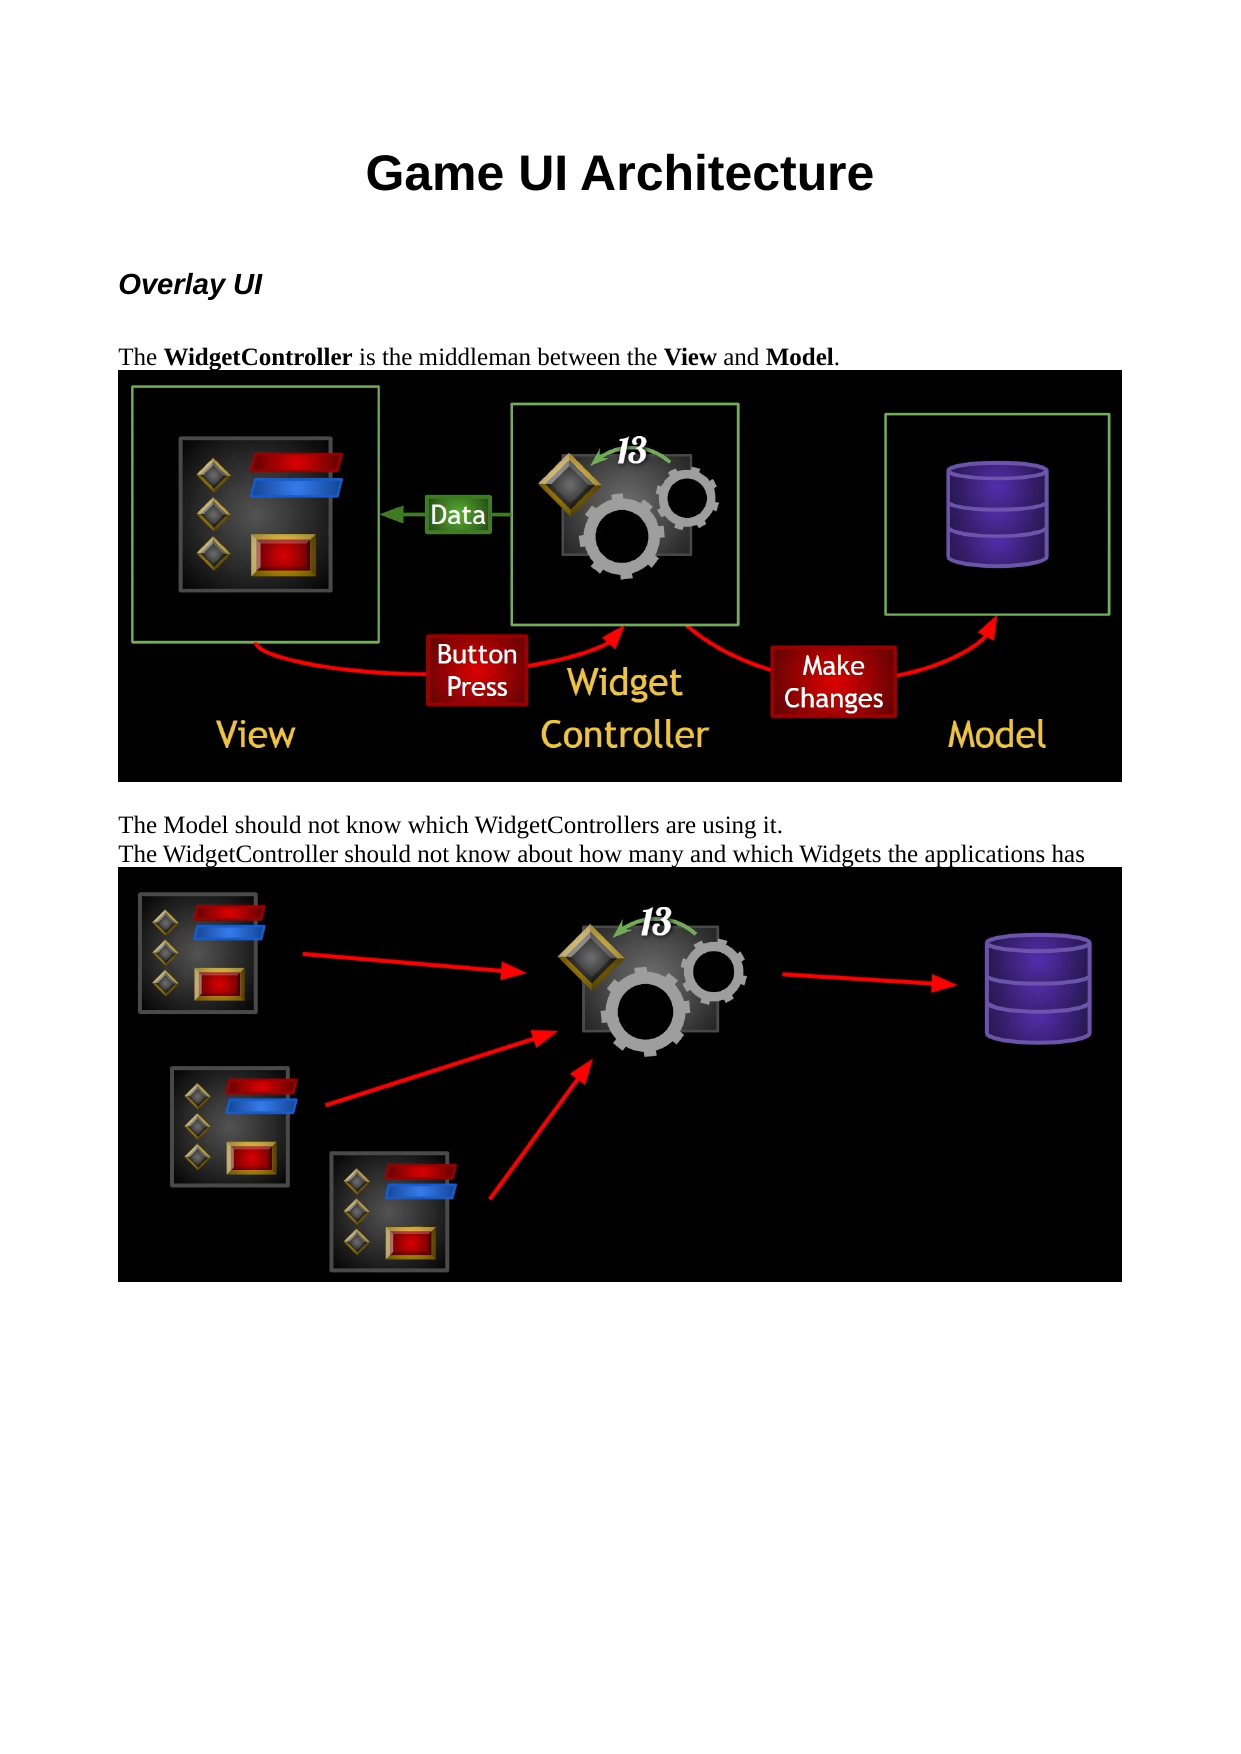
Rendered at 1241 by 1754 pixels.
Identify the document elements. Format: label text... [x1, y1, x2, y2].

subtitle Overlay UI [118, 267, 1122, 300]
text The WidgetController should not know about how many and which Widgets the applications has [118, 839, 1122, 867]
picture [118, 867, 1122, 1282]
text The Model should not know which WidgetControllers are using it. [118, 810, 1122, 839]
subtitle Game UI Architecture [118, 143, 1122, 201]
text The WidgetController is the middleman between the View and Model. [118, 342, 1122, 370]
picture [118, 370, 1122, 782]
